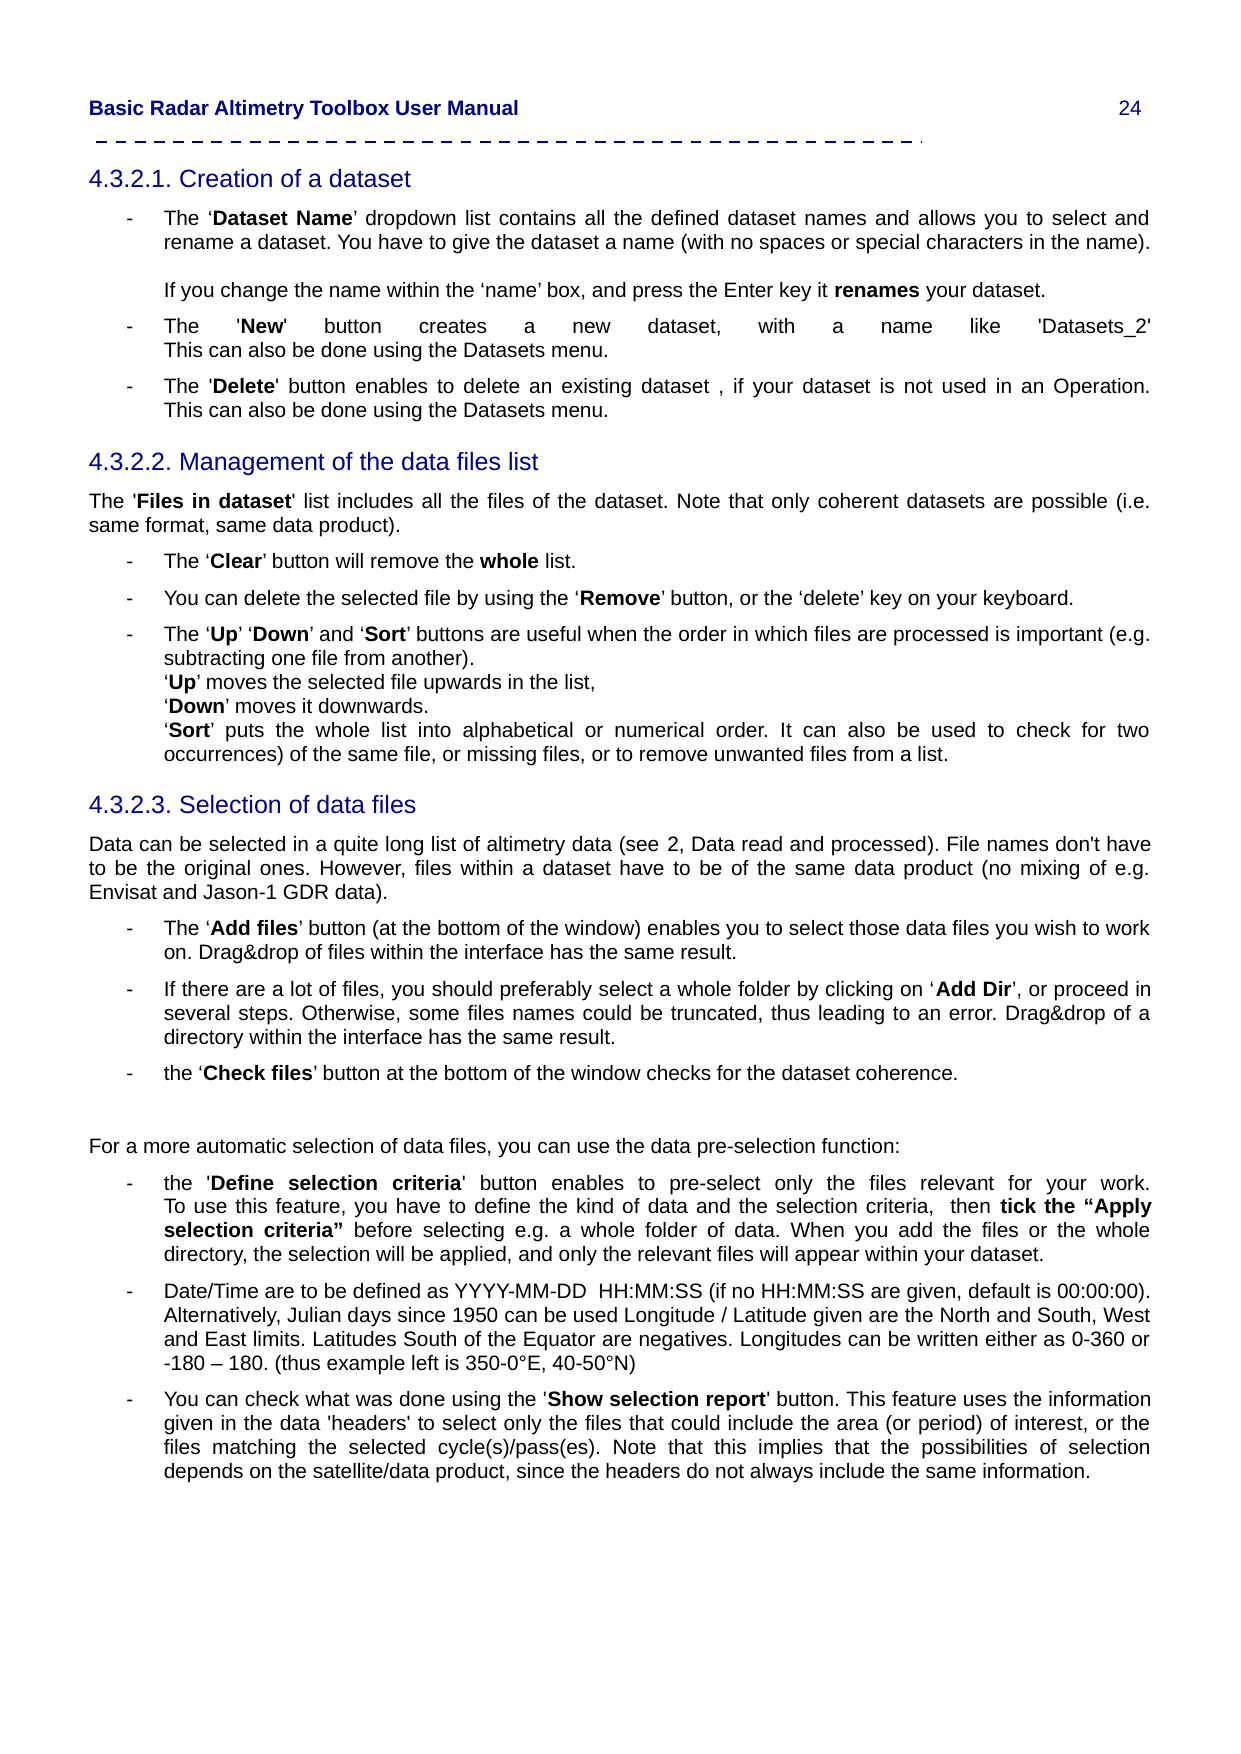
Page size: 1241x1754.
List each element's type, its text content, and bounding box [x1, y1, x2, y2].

list If there are a lot of files, you should preferably select a whole folder by clicking on ‘Add Dir’, or proceed in several steps. Otherwise, some files names could be truncated, thus leading to an error. Drag&drop of a directory within the interface has the same result. [126, 977, 1152, 1048]
list The ‘Clear’ button will remove the whole list. [126, 549, 1152, 573]
text For a more automatic selection of data files, you can use the data pre-selection function: [88, 1134, 1152, 1158]
list the ‘Check files’ button at the bottom of the window checks for the dataset coherence. [126, 1061, 1152, 1085]
subtitle Management of the data files list [88, 447, 1152, 476]
list Date/Time are to be defined as YYYY-MM-DD HH:MM:SS (if no HH:MM:SS are given, default is 00:00:00). Alternatively, Julian days since 1950 can be used Longitude / Latitude given are the North and South, West and East limits. Latitudes South of the Equator are negatives. Longitudes can be written either as 0-360 or -180 – 180. (thus example left is 350-0°E, 40-50°N) [126, 1279, 1152, 1374]
list The ‘Up’ ‘Down’ and ‘Sort’ buttons are useful when the order in which files are processed is important (e.g. subtracting one file from another). ‘Up’ moves the selected file upwards in the list, ‘Down’ moves it downwards. ‘Sort’ puts the whole list into alphabetical or numerical order. It can also be used to check for two occurrences) of the same file, or missing files, or to remove unwanted files from a list. [126, 622, 1152, 766]
text The 'Files in dataset' list includes all the files of the dataset. Note that only coherent datasets are possible (i.e. same format, same data product). [88, 488, 1152, 536]
subtitle Selection of data files [88, 791, 1152, 819]
list The ‘Add files’ button (at the bottom of the window) enables you to select those data files you wish to work on. Drag&drop of files within the interface has the same result. [126, 916, 1152, 964]
list The 'New' button creates a new dataset, with a name like 'Datasets_2' This can also be done using the Datasets menu. [126, 314, 1152, 362]
list The ‘Dataset Name’ dropdown list contains all the defined dataset names and allows you to select and rename a dataset. You have to give the dataset a name (with no spaces or special characters in the name). If you change the name within the ‘name’ box, and press the Enter key it renames your dataset. [126, 206, 1152, 301]
text Data can be selected in a quite long list of altimetry data (see 2, Data read and processed). File names don't have to be the original ones. However, files within a dataset have to be of the same data product (no mixing of e.g. Envisat and Jason-1 GDR data). [88, 832, 1152, 904]
list The 'Delete' button enables to delete an existing dataset , if your dataset is not used in an Operation. This can also be done using the Datasets menu. [126, 374, 1152, 422]
subtitle Creation of a dataset [88, 164, 1152, 193]
list You can delete the selected file by using the ‘Remove’ button, or the ‘delete’ key on your keyboard. [126, 585, 1152, 609]
list You can check what was done using the 'Show selection report' button. This feature uses the information given in the data 'headers' to select only the files that could include the area (or period) of interest, or the files matching the selected cycle(s)/pass(es). Note that this implies that the possibilities of selection depends on the satellite/data product, since the headers do not always include the same information. [126, 1387, 1152, 1483]
list the 'Define selection criteria' button enables to pre-select only the files relevant for your work. To use this feature, you have to define the kind of data and the selection criteria, then tick the “Apply selection criteria” before selecting e.g. a whole folder of data. When you add the files or the whole directory, the selection will be applied, and only the relevant files will appear within your dataset. [126, 1170, 1152, 1266]
